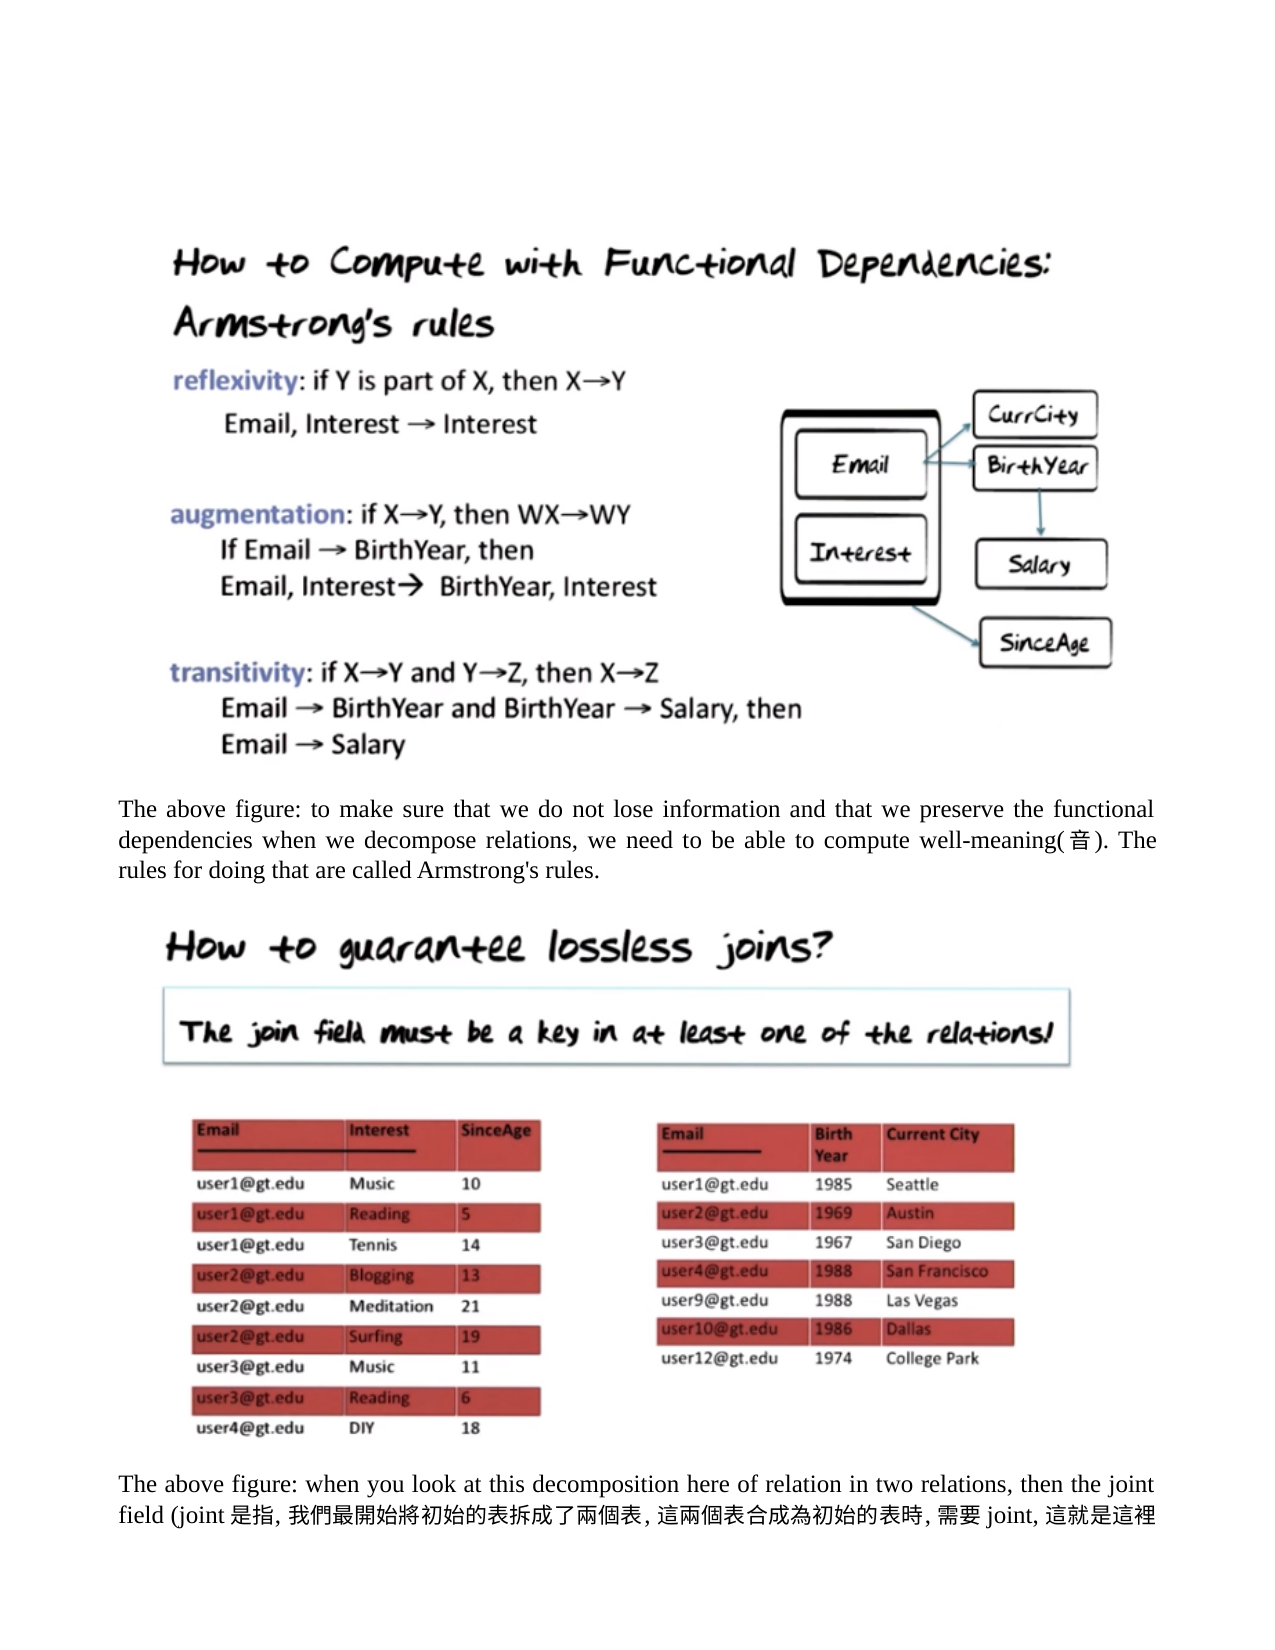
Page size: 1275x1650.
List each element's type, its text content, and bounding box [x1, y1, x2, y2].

text The above figure: when you look at this decomposition here of relation in two relations, then the joint field (joint是指, 我們最開始將初始的表拆成了兩個表, 這兩個表合成為初始的表時, 需要joint, 這就是這裡 [118, 1469, 1157, 1530]
picture [118, 233, 1157, 766]
picture [118, 912, 1157, 1441]
text The above figure: to make sure that we do not lose information and that we preserve the functional dependencies when we decompose relations, we need to be able to compute well-meaning(音). The rules for doing that are called Armstrong's rules. [118, 794, 1157, 883]
